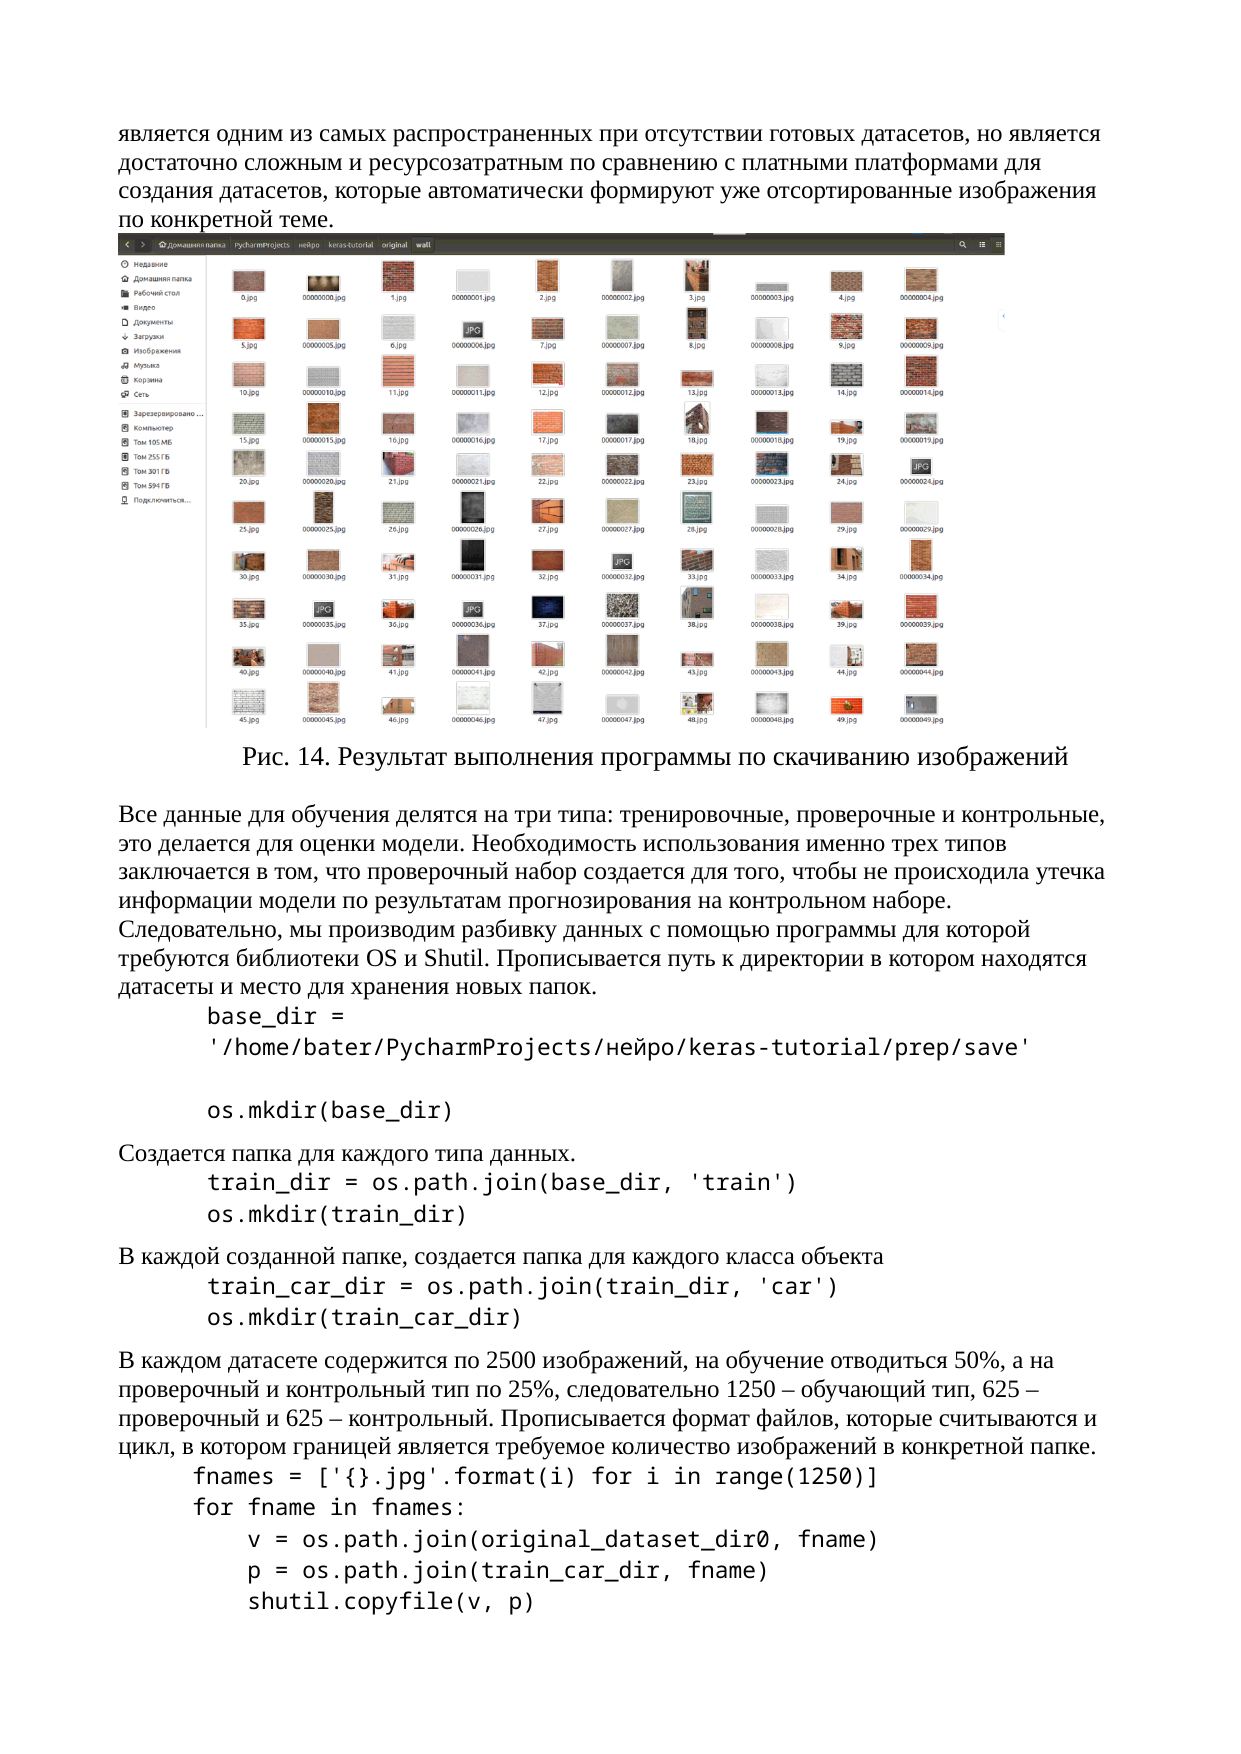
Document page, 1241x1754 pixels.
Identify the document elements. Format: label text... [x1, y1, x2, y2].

text train_car_dir = os.path.join(train_dir, 'car') os.mkdir(train_car_dir) [207, 1270, 1104, 1333]
text В каждой созданной папке, создается папка для каждого класса объекта [118, 1241, 1122, 1270]
text является одним из самых распространенных при отсутствии готовых датасетов, но является достаточно сложным и ресурсозатратным по сравнению с платными платформами для создания датасетов, которые автоматически формируют уже отсортированные изображения по конкретной теме. [118, 118, 1122, 233]
text fnames = ['{}.jpg'.format(i) for i in range(1250)] for fname in fnames: v = os.path.join(original_dataset_dir0, fname) p = os.path.join(train_car_dir, fname) shutil.copyfile(v, p) [192, 1460, 1104, 1616]
picture [118, 233, 1005, 728]
text Создается папка для каждого типа данных. [118, 1138, 1122, 1166]
text train_dir = os.path.join(base_dir, 'train') os.mkdir(train_dir) [207, 1166, 1104, 1229]
text Все данные для обучения делятся на три типа: тренировочные, проверочные и контрольные, это делается для оценки модели. Необходимость использования именно трех типов заключается в том, что проверочный набор создается для того, чтобы не происходила утечка информации модели по результатам прогнозирования на контрольном наборе. Следовательно, мы производим разбивку данных с помощью программы для которой требуются библиотеки OS и Shutil. Прописывается путь к директории в котором находятся датасеты и место для хранения новых папок. [118, 799, 1122, 1000]
text В каждом датасете содержится по 2500 изображений, на обучение отводиться 50%, а на проверочный и контрольный тип по 25%, следовательно 1250 – обучающий тип, 625 – проверочный и 625 – контрольный. Прописывается формат файлов, которые считываются и цикл, в котором границей является требуемое количество изображений в конкретной папке. [118, 1345, 1122, 1460]
text Рис. 14. Результат выполнения программы по скачиванию изображений [118, 740, 1122, 771]
text base_dir = '/home/bater/PycharmProjects/нейро/keras-tutorial/prep/save' os.mkdir(base_dir) [207, 1000, 1104, 1125]
